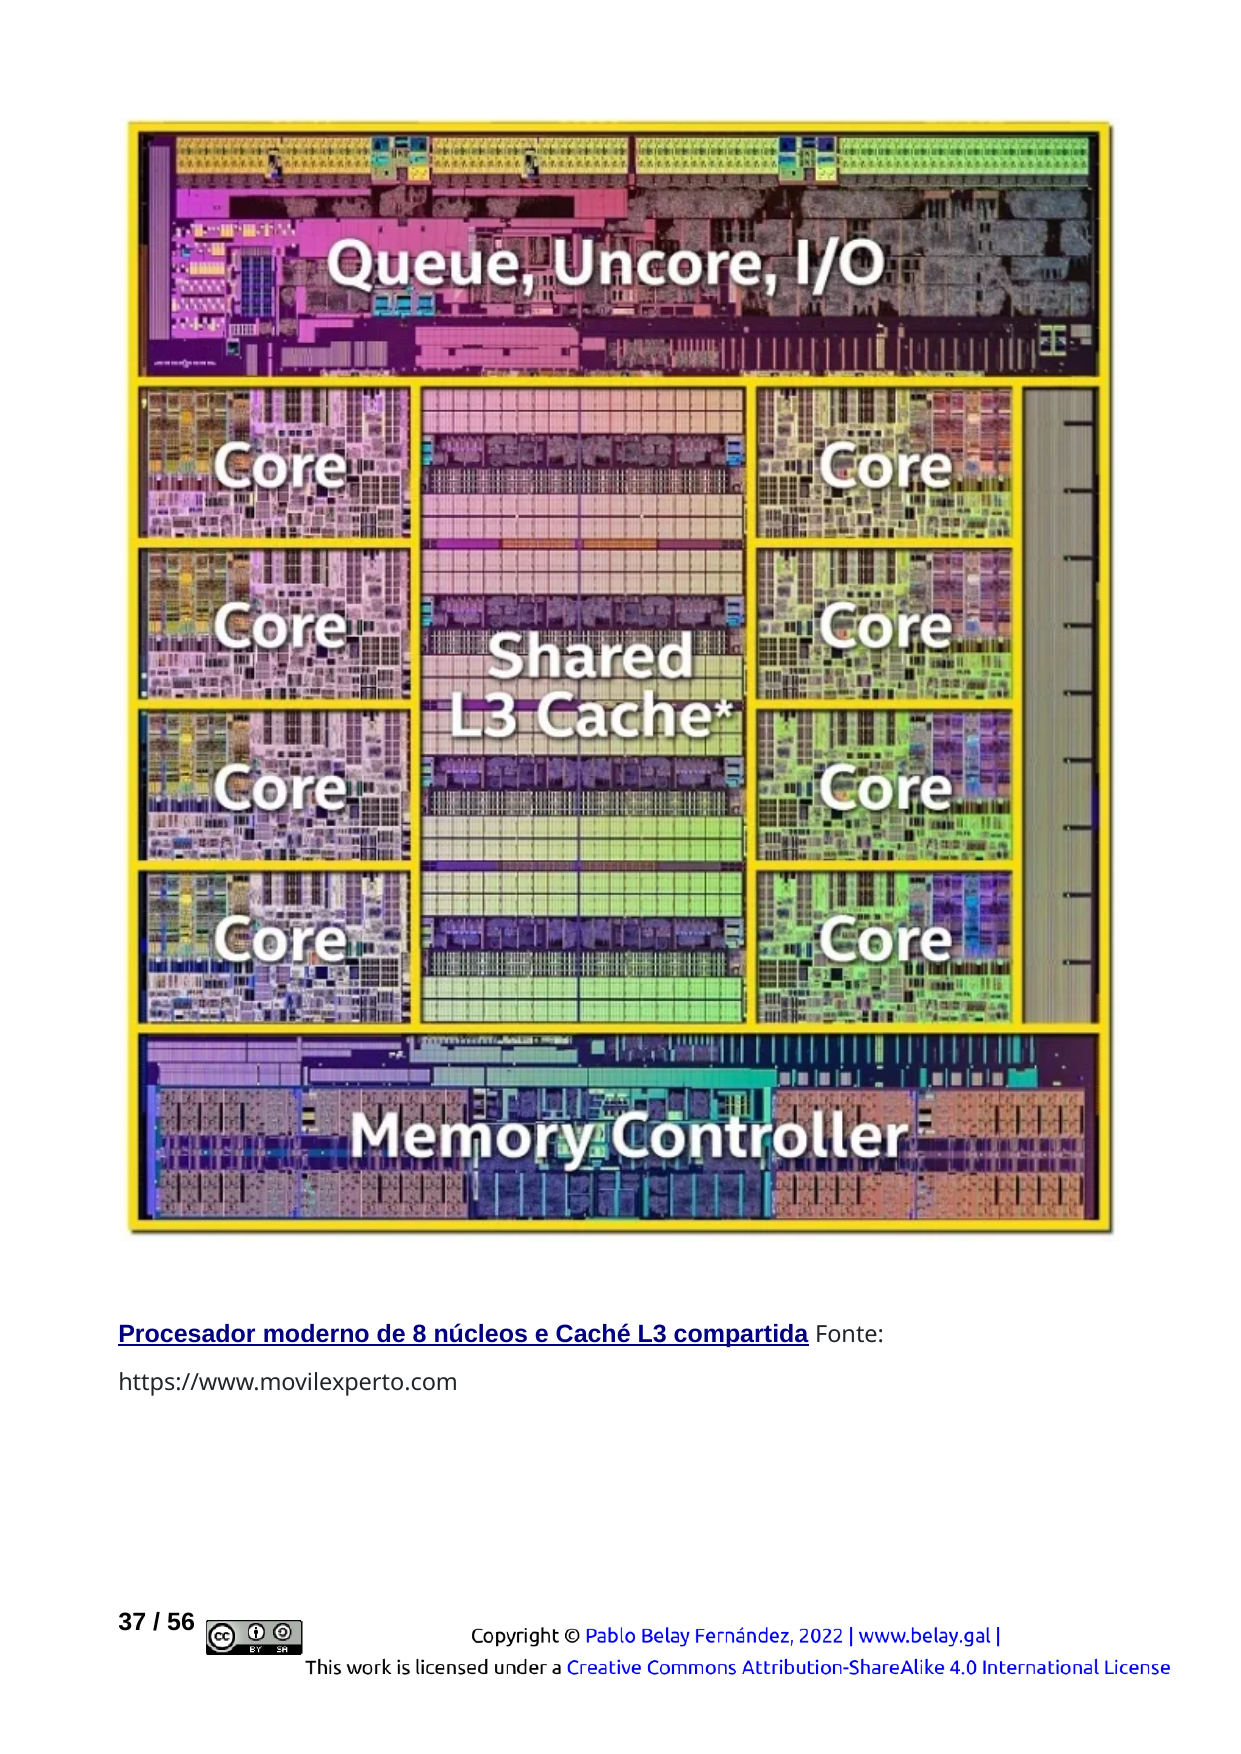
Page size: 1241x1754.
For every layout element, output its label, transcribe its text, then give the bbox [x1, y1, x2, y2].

text Procesador moderno de 8 núcleos e Caché L3 compartida Fonte: https://www.movilexperto.com [118, 1318, 1122, 1398]
picture [120, 118, 1121, 1242]
picture [200, 1604, 1205, 1690]
